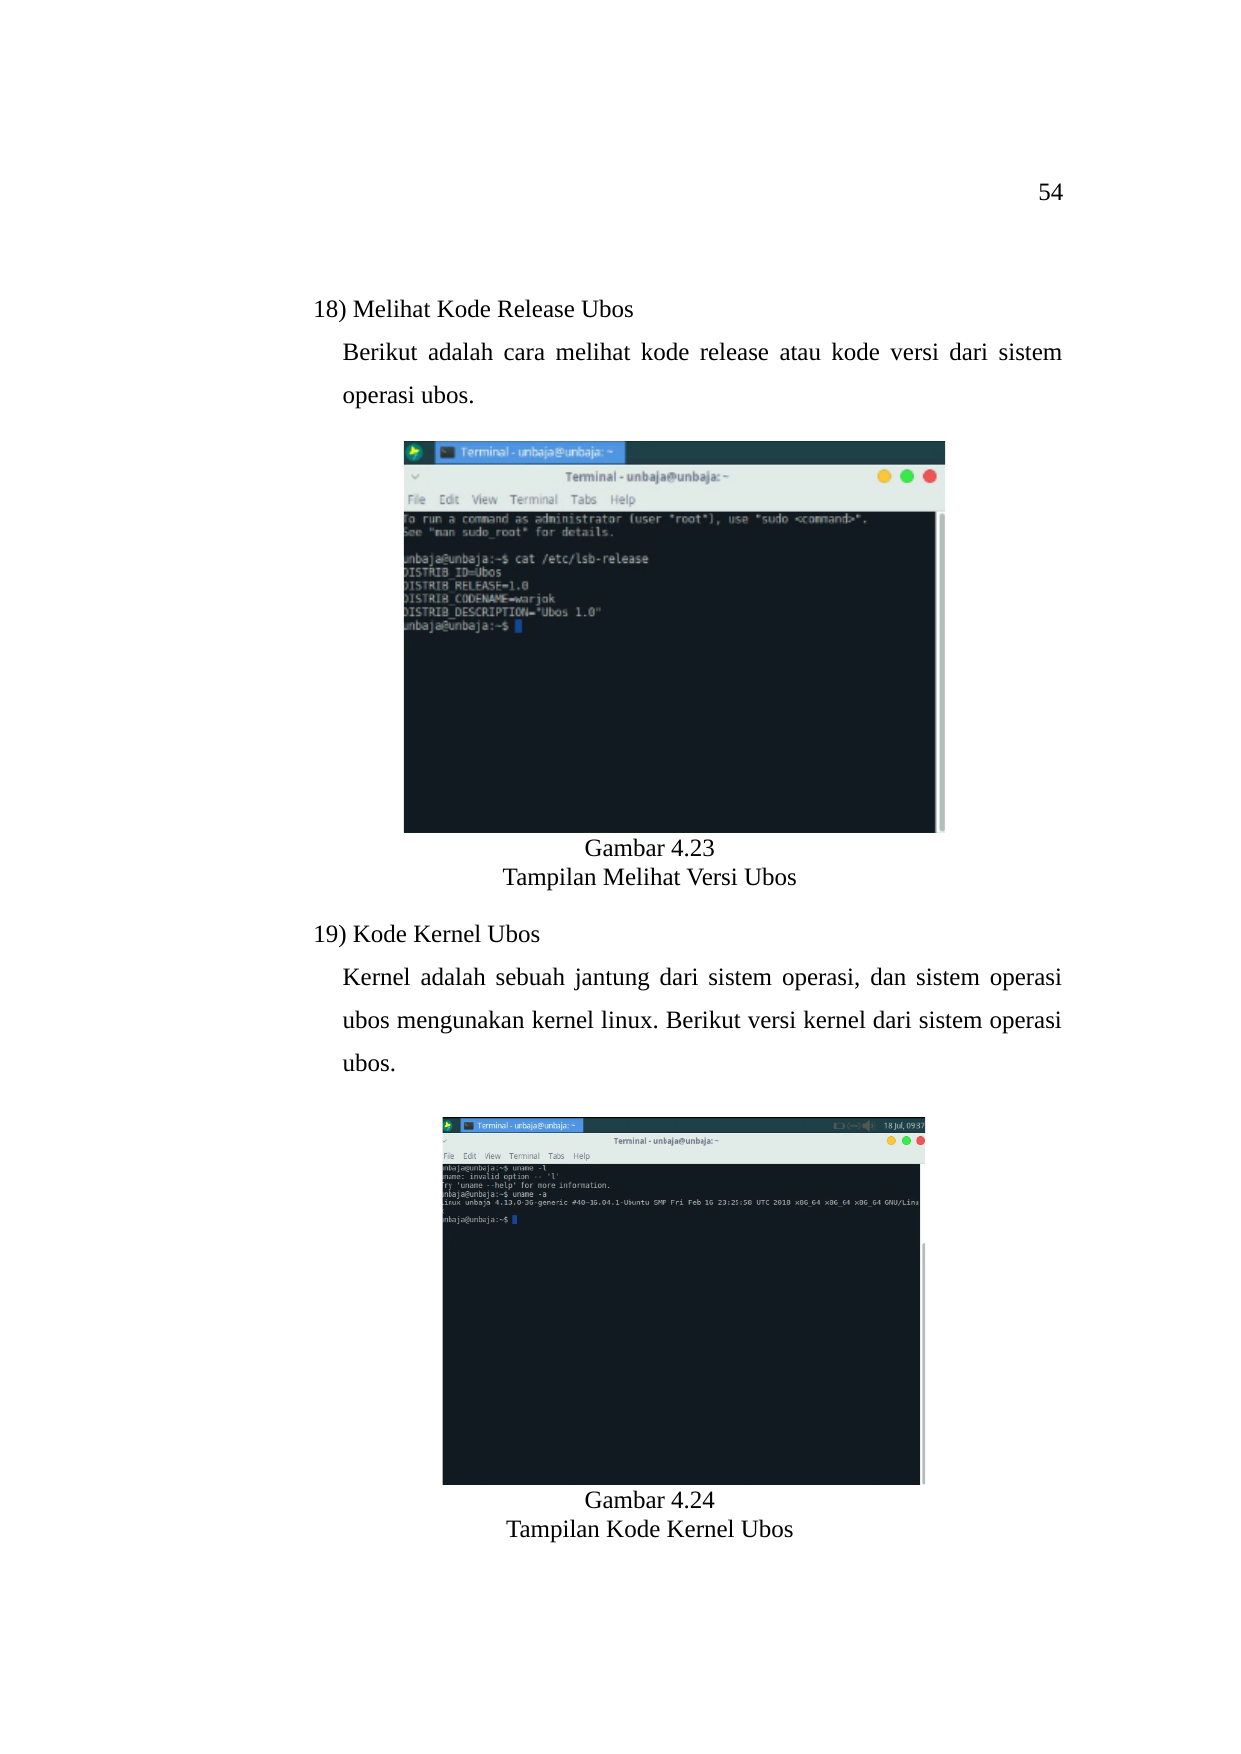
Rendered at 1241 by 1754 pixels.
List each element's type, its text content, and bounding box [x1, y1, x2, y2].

text Gambar 4.24 [236, 1092, 1063, 1514]
text Kernel adalah sebuah jantung dari sistem operasi, dan sistem operasi ubos mengunakan kernel linux. Berikut versi kernel dari sistem operasi ubos. [342, 962, 1063, 1077]
picture [442, 1117, 926, 1485]
text Gambar 4.23 [236, 423, 1063, 862]
text Berikut adalah cara melihat kode release atau kode versi dari sistem operasi ubos. [342, 337, 1063, 409]
text Tampilan Kode Kernel Ubos [236, 1514, 1063, 1542]
text Tampilan Melihat Versi Ubos [236, 862, 1063, 890]
text 19) Kode Kernel Ubos [313, 919, 1063, 948]
text 18) Melihat Kode Release Ubos [313, 294, 1063, 322]
picture [403, 441, 876, 833]
